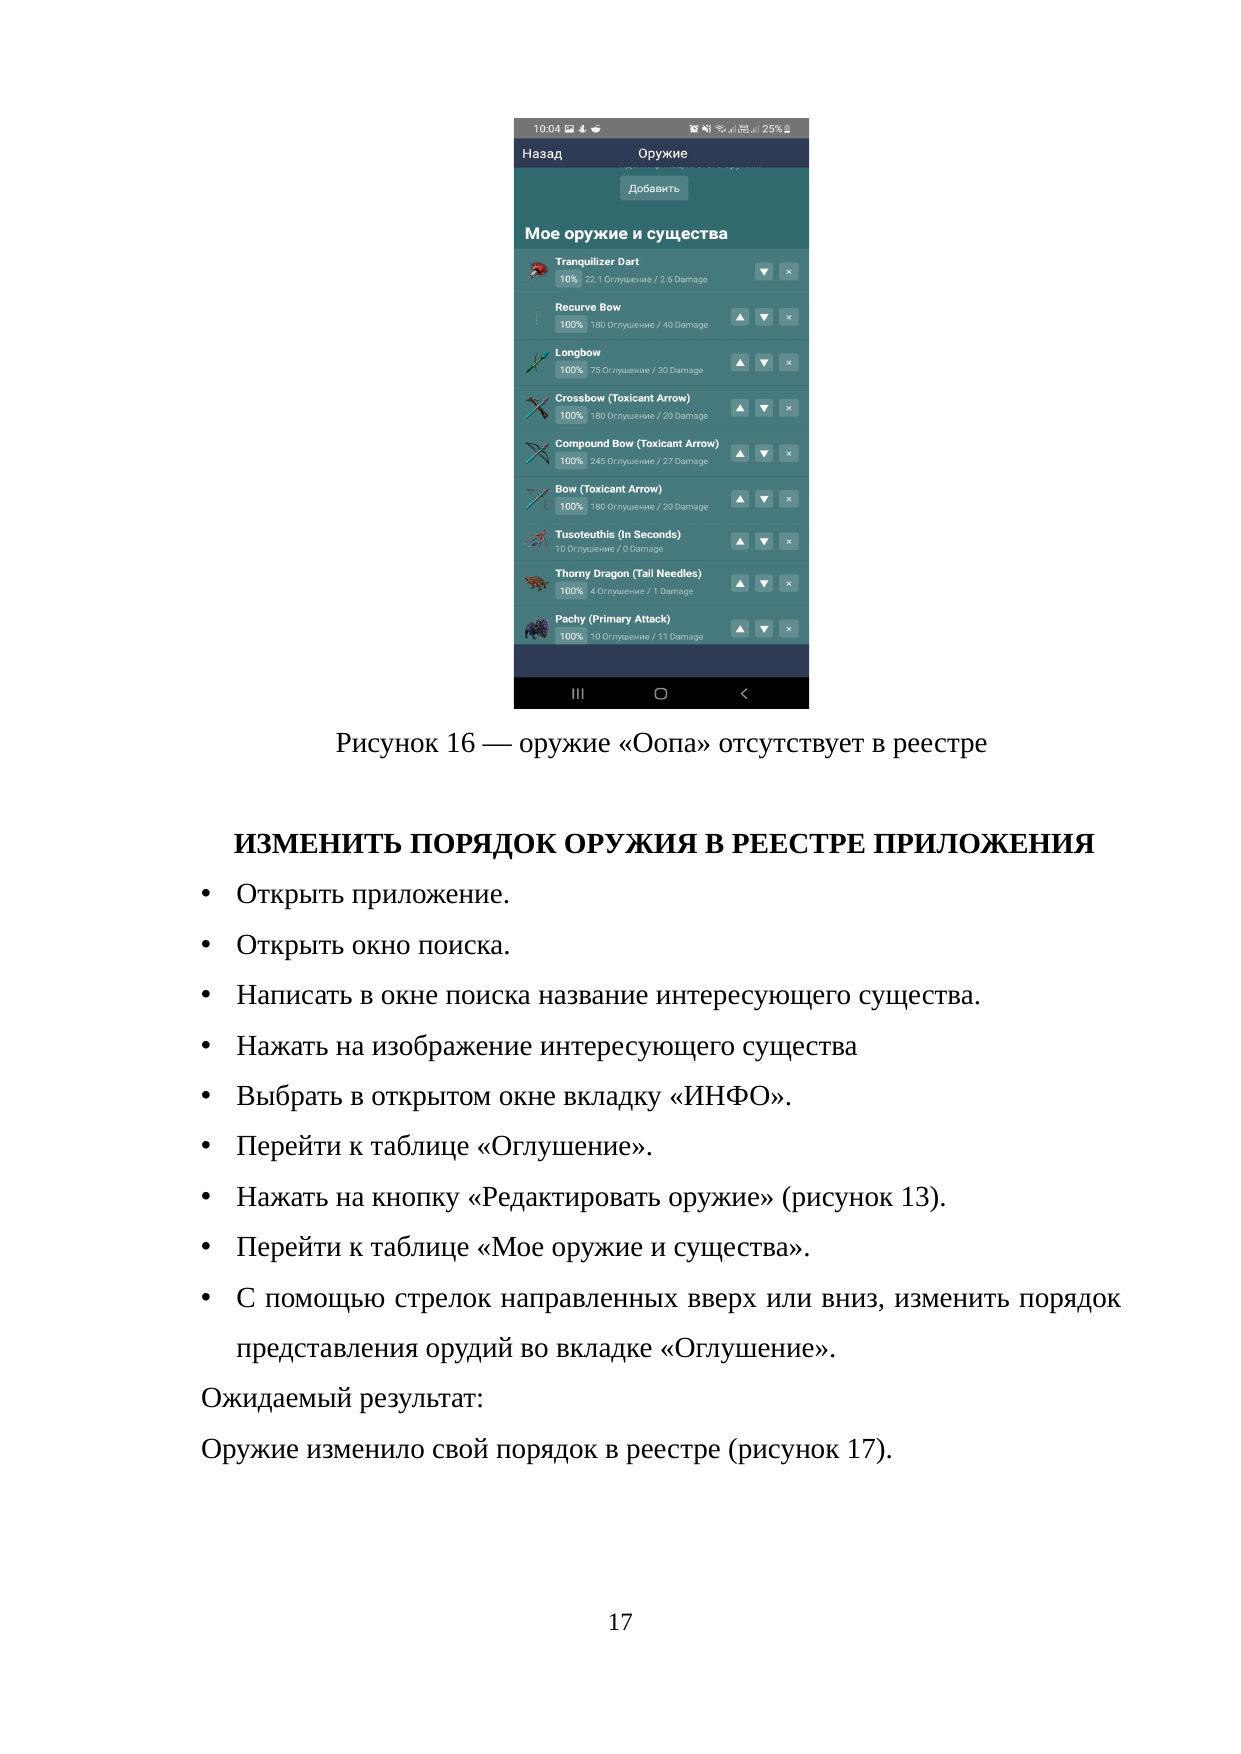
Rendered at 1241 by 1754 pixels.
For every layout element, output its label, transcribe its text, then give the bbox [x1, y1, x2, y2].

list Нажать на изображение интересующего существа [201, 1028, 1122, 1061]
picture [513, 118, 810, 709]
list Перейти к таблице «Оглушение». [201, 1128, 1122, 1162]
list Открыть окно поиска. [201, 927, 1122, 960]
list Выбрать в открытом окне вкладку «ИНФО». [201, 1078, 1122, 1112]
list Нажать на кнопку «Редактировать оружие» (рисунок 13). [201, 1179, 1122, 1212]
list Оружие изменило свой порядок в реестре (рисунок 17). [201, 1431, 1122, 1464]
list Ожидаемый результат: [201, 1380, 1122, 1414]
list Рисунок 16 — оружие «Оопа» отсутствует в реестре [201, 725, 1122, 759]
list ИЗМЕНИТЬ ПОРЯДОК ОРУЖИЯ В РЕЕСТРЕ ПРИЛОЖЕНИЯ [118, 826, 1122, 859]
list Перейти к таблице «Мое оружие и существа». [201, 1229, 1122, 1263]
list Открыть приложение. [201, 876, 1122, 910]
list С помощью стрелок направленных вверх или вниз, изменить порядок представления орудий во вкладке «Оглушение». [201, 1280, 1122, 1364]
list Написать в окне поиска название интересующего существа. [201, 977, 1122, 1011]
